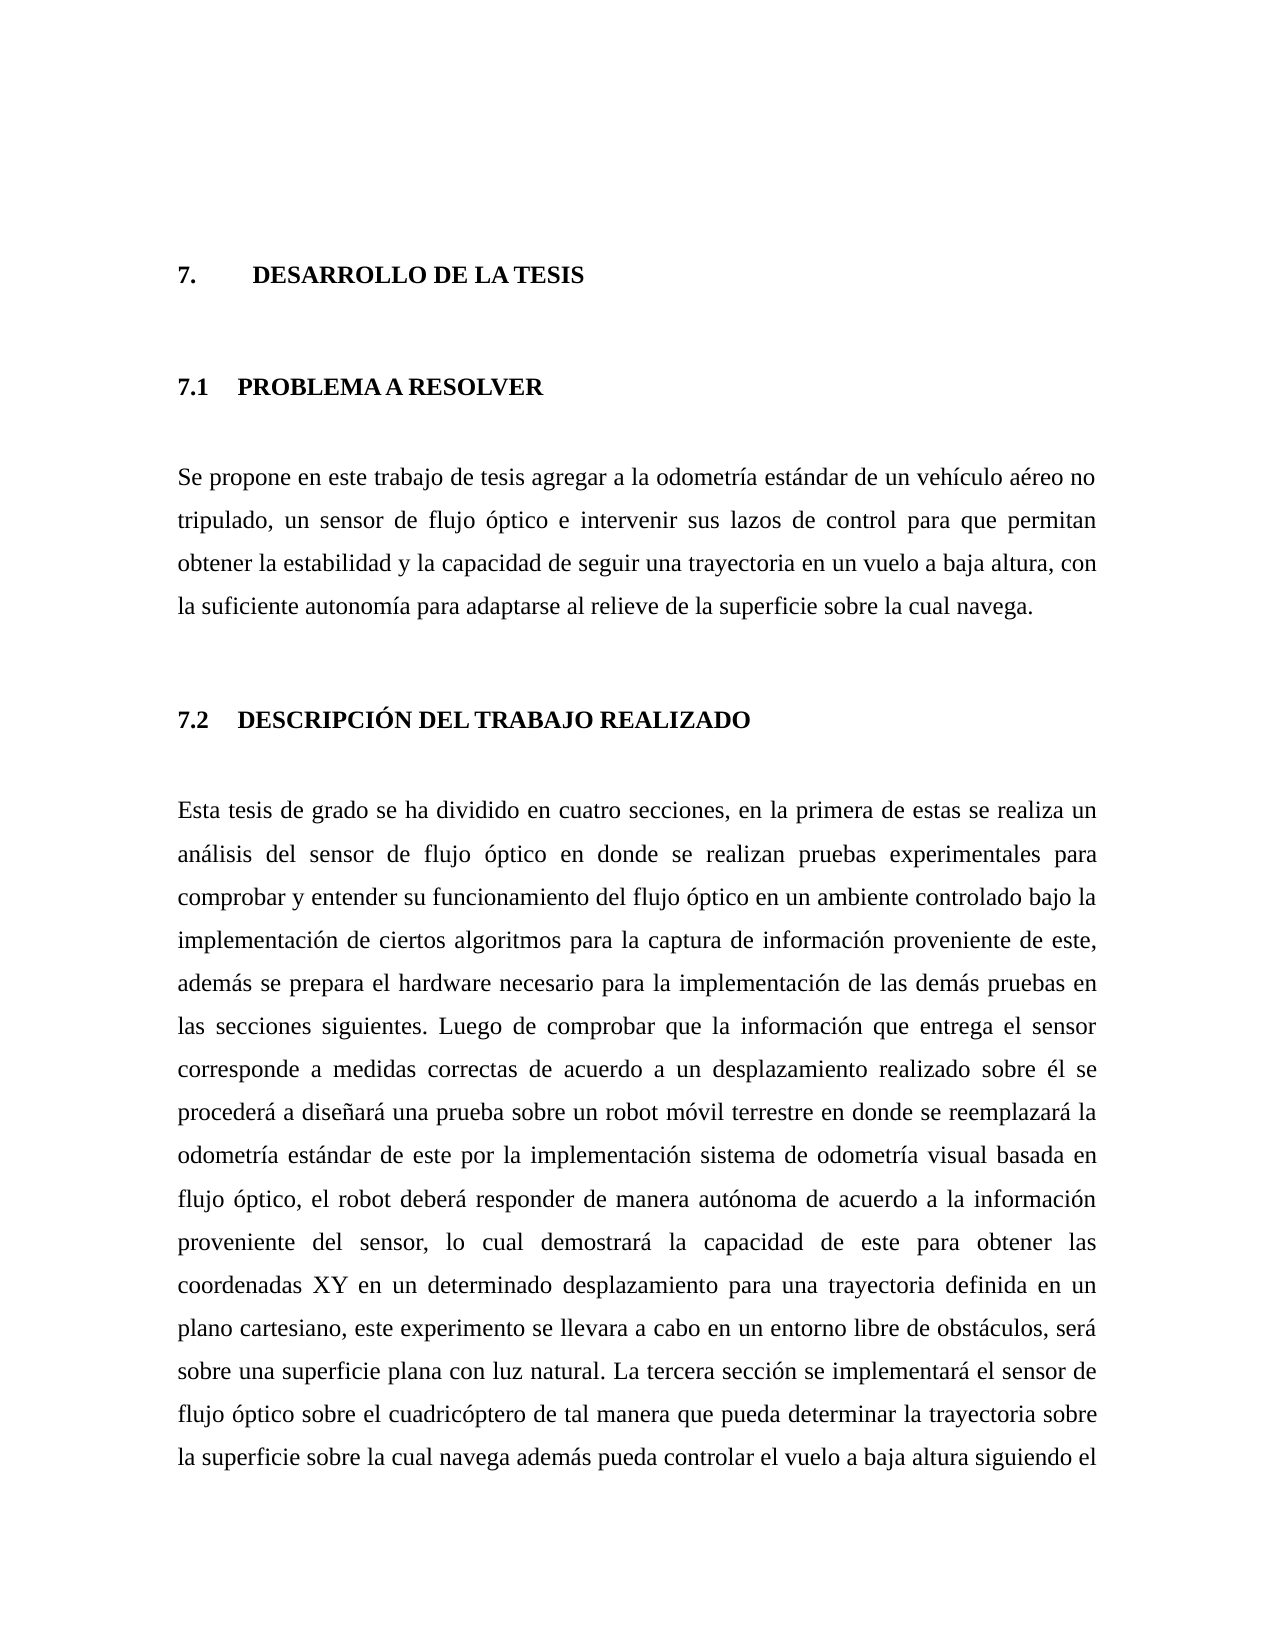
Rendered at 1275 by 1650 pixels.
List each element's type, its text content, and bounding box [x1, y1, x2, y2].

subtitle PROBLEMA A RESOLVER [177, 372, 1098, 400]
subtitle DESARROLLO DE LA TESIS [177, 260, 1098, 289]
subtitle DESCRIPCIÓN DEL TRABAJO REALIZADO [177, 705, 1098, 734]
text Se propone en este trabajo de tesis agregar a la odometría estándar de un vehículo aéreo no tripulado, un sensor de flujo óptico e intervenir sus lazos de control para que permitan obtener la estabilidad y la capacidad de seguir una trayectoria en un vuelo a baja altura, con la suficiente autonomía para adaptarse al relieve de la superficie sobre la cual navega. [177, 462, 1098, 620]
text Esta tesis de grado se ha dividido en cuatro secciones, en la primera de estas se realiza un análisis del sensor de flujo óptico en donde se realizan pruebas experimentales para comprobar y entender su funcionamiento del flujo óptico en un ambiente controlado bajo la implementación de ciertos algoritmos para la captura de información proveniente de este, además se prepara el hardware necesario para la implementación de las demás pruebas en las secciones siguientes. Luego de comprobar que la información que entrega el sensor corresponde a medidas correctas de acuerdo a un desplazamiento realizado sobre él se procederá a diseñará una prueba sobre un robot móvil terrestre en donde se reemplazará la odometría estándar de este por la implementación sistema de odometría visual basada en flujo óptico, el robot deberá responder de manera autónoma de acuerdo a la información proveniente del sensor, lo cual demostrará la capacidad de este para obtener las coordenadas XY en un determinado desplazamiento para una trayectoria definida en un plano cartesiano, este experimento se llevara a cabo en un entorno libre de obstáculos, será sobre una superficie plana con luz natural. La tercera sección se implementará el sensor de flujo óptico sobre el cuadricóptero de tal manera que pueda determinar la trayectoria sobre la superficie sobre la cual navega además pueda controlar el vuelo a baja altura siguiendo el [177, 796, 1098, 1471]
